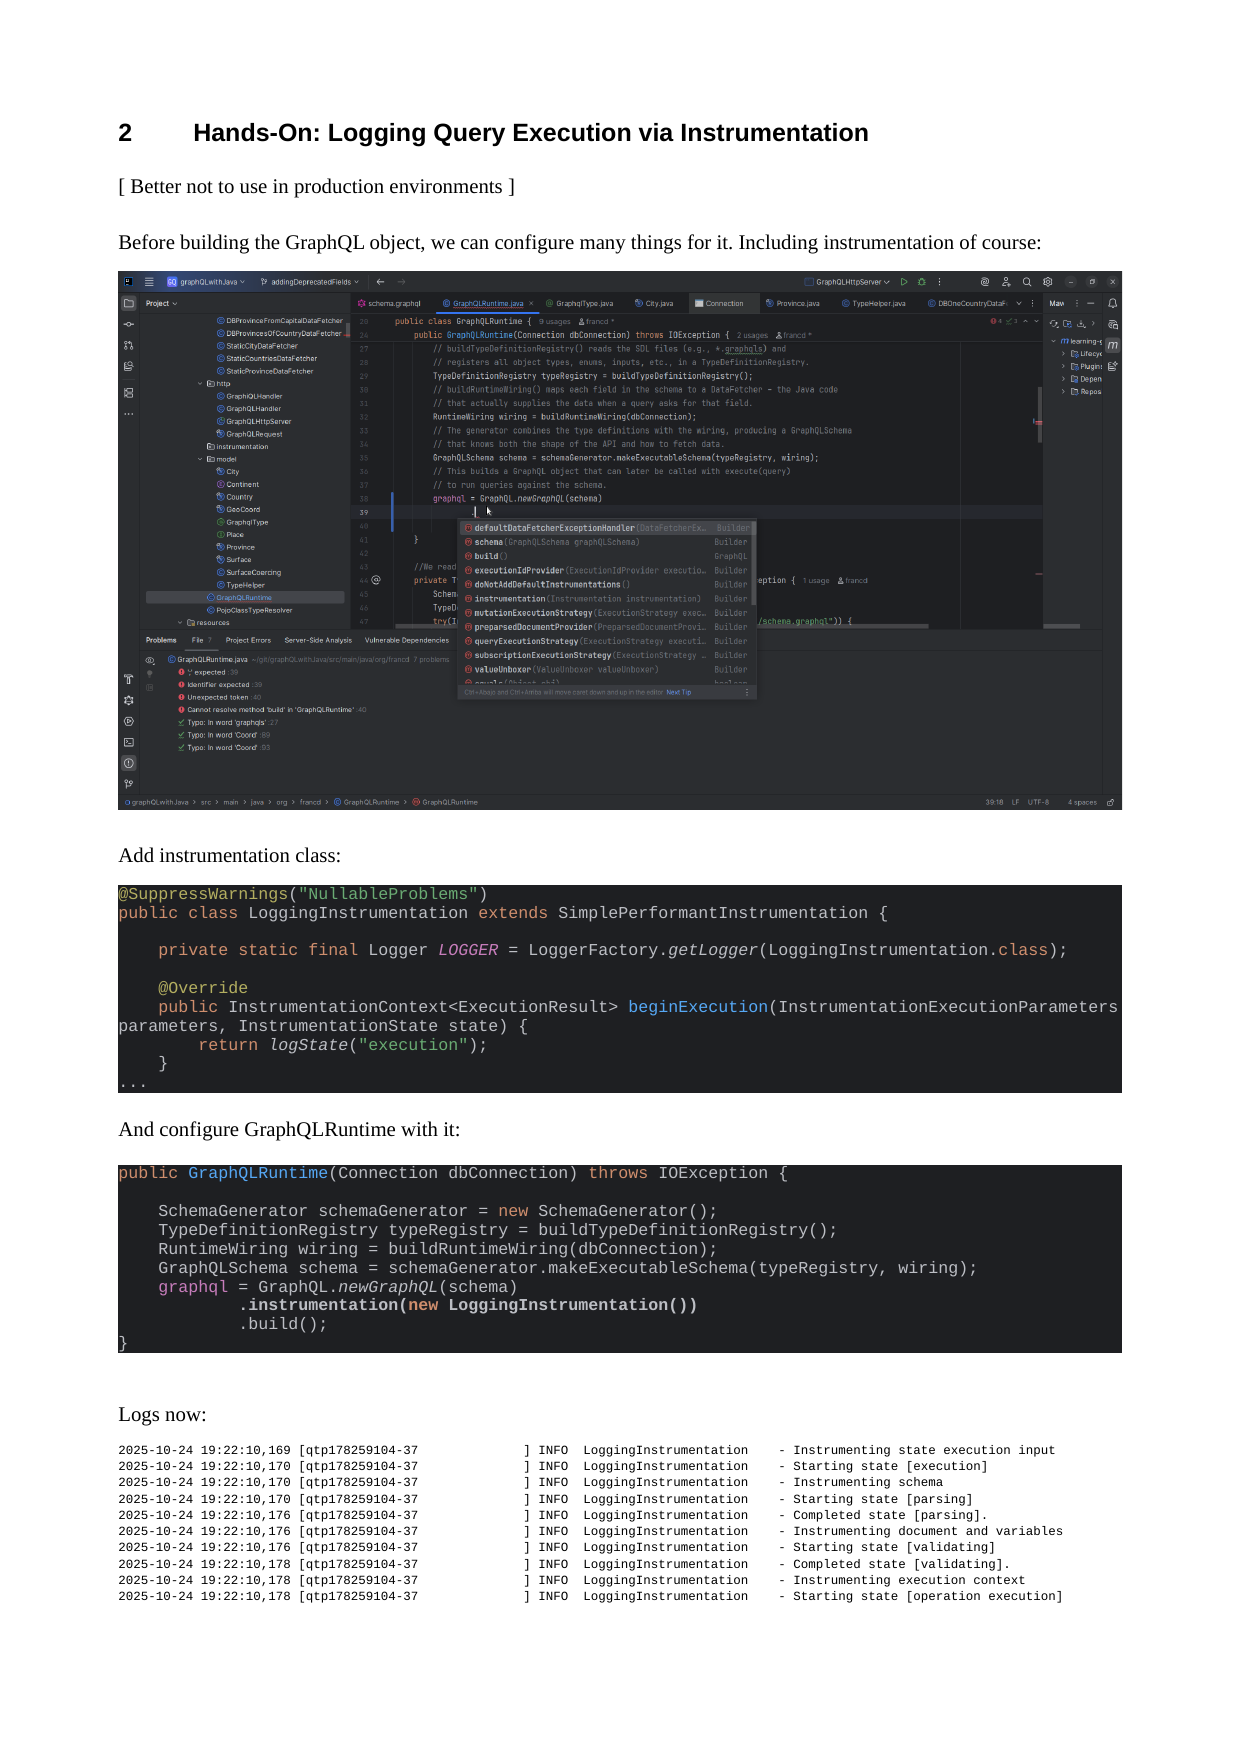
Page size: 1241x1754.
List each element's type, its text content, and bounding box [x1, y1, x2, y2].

text 2025-10-24 19:22:10,178 [qtp178259104-37 ] INFO LoggingInstrumentation - Instrumenting execution context [118, 1574, 1122, 1588]
text 2025-10-24 19:22:10,178 [qtp178259104-37 ] INFO LoggingInstrumentation - Completed state [validating]. [118, 1558, 1122, 1572]
text 2025-10-24 19:22:10,178 [qtp178259104-37 ] INFO LoggingInstrumentation - Starting state [operation execution] [118, 1590, 1122, 1604]
text ... [118, 1074, 1122, 1093]
text Before building the GraphQL object, we can configure many things for it. Including instrumentation of course: [118, 230, 1122, 254]
text 2025-10-24 19:22:10,170 [qtp178259104-37 ] INFO LoggingInstrumentation - Starting state [parsing] [118, 1493, 1122, 1507]
text 2025-10-24 19:22:10,170 [qtp178259104-37 ] INFO LoggingInstrumentation - Starting state [execution] [118, 1460, 1122, 1474]
text Logs now: [118, 1402, 1122, 1426]
text And configure GraphQLRuntime with it: [118, 1117, 1122, 1141]
text [ Better not to use in production environments ] [118, 174, 1122, 198]
picture [118, 271, 1123, 810]
subtitle Hands-On: Logging Query Execution via Instrumentation [118, 118, 1122, 147]
text @SuppressWarnings("NullableProblems") public class LoggingInstrumentation extends SimplePerformantInstrumentation { private static final Logger LOGGER = LoggerFactory.getLogger(LoggingInstrumentation.class); @Override public InstrumentationContext<ExecutionResult> beginExecution(InstrumentationExecutionParameters parameters, InstrumentationState state) { return logState("execution"); } [118, 885, 1122, 1074]
text Add instrumentation class: [118, 843, 1122, 867]
text 2025-10-24 19:22:10,176 [qtp178259104-37 ] INFO LoggingInstrumentation - Completed state [parsing]. [118, 1509, 1122, 1523]
text 2025-10-24 19:22:10,176 [qtp178259104-37 ] INFO LoggingInstrumentation - Starting state [validating] [118, 1541, 1122, 1556]
text public GraphQLRuntime(Connection dbConnection) throws IOException { SchemaGenerator schemaGenerator = new SchemaGenerator(); TypeDefinitionRegistry typeRegistry = buildTypeDefinitionRegistry(); RuntimeWiring wiring = buildRuntimeWiring(dbConnection); GraphQLSchema schema = schemaGenerator.makeExecutableSchema(typeRegistry, wiring); graphql = GraphQL.newGraphQL(schema) .instrumentation(new LoggingInstrumentation()) .build(); } [118, 1165, 1122, 1353]
text 2025-10-24 19:22:10,170 [qtp178259104-37 ] INFO LoggingInstrumentation - Instrumenting schema [118, 1476, 1122, 1491]
text 2025-10-24 19:22:10,176 [qtp178259104-37 ] INFO LoggingInstrumentation - Instrumenting document and variables [118, 1525, 1122, 1539]
text 2025-10-24 19:22:10,169 [qtp178259104-37 ] INFO LoggingInstrumentation - Instrumenting state execution input [118, 1444, 1122, 1458]
